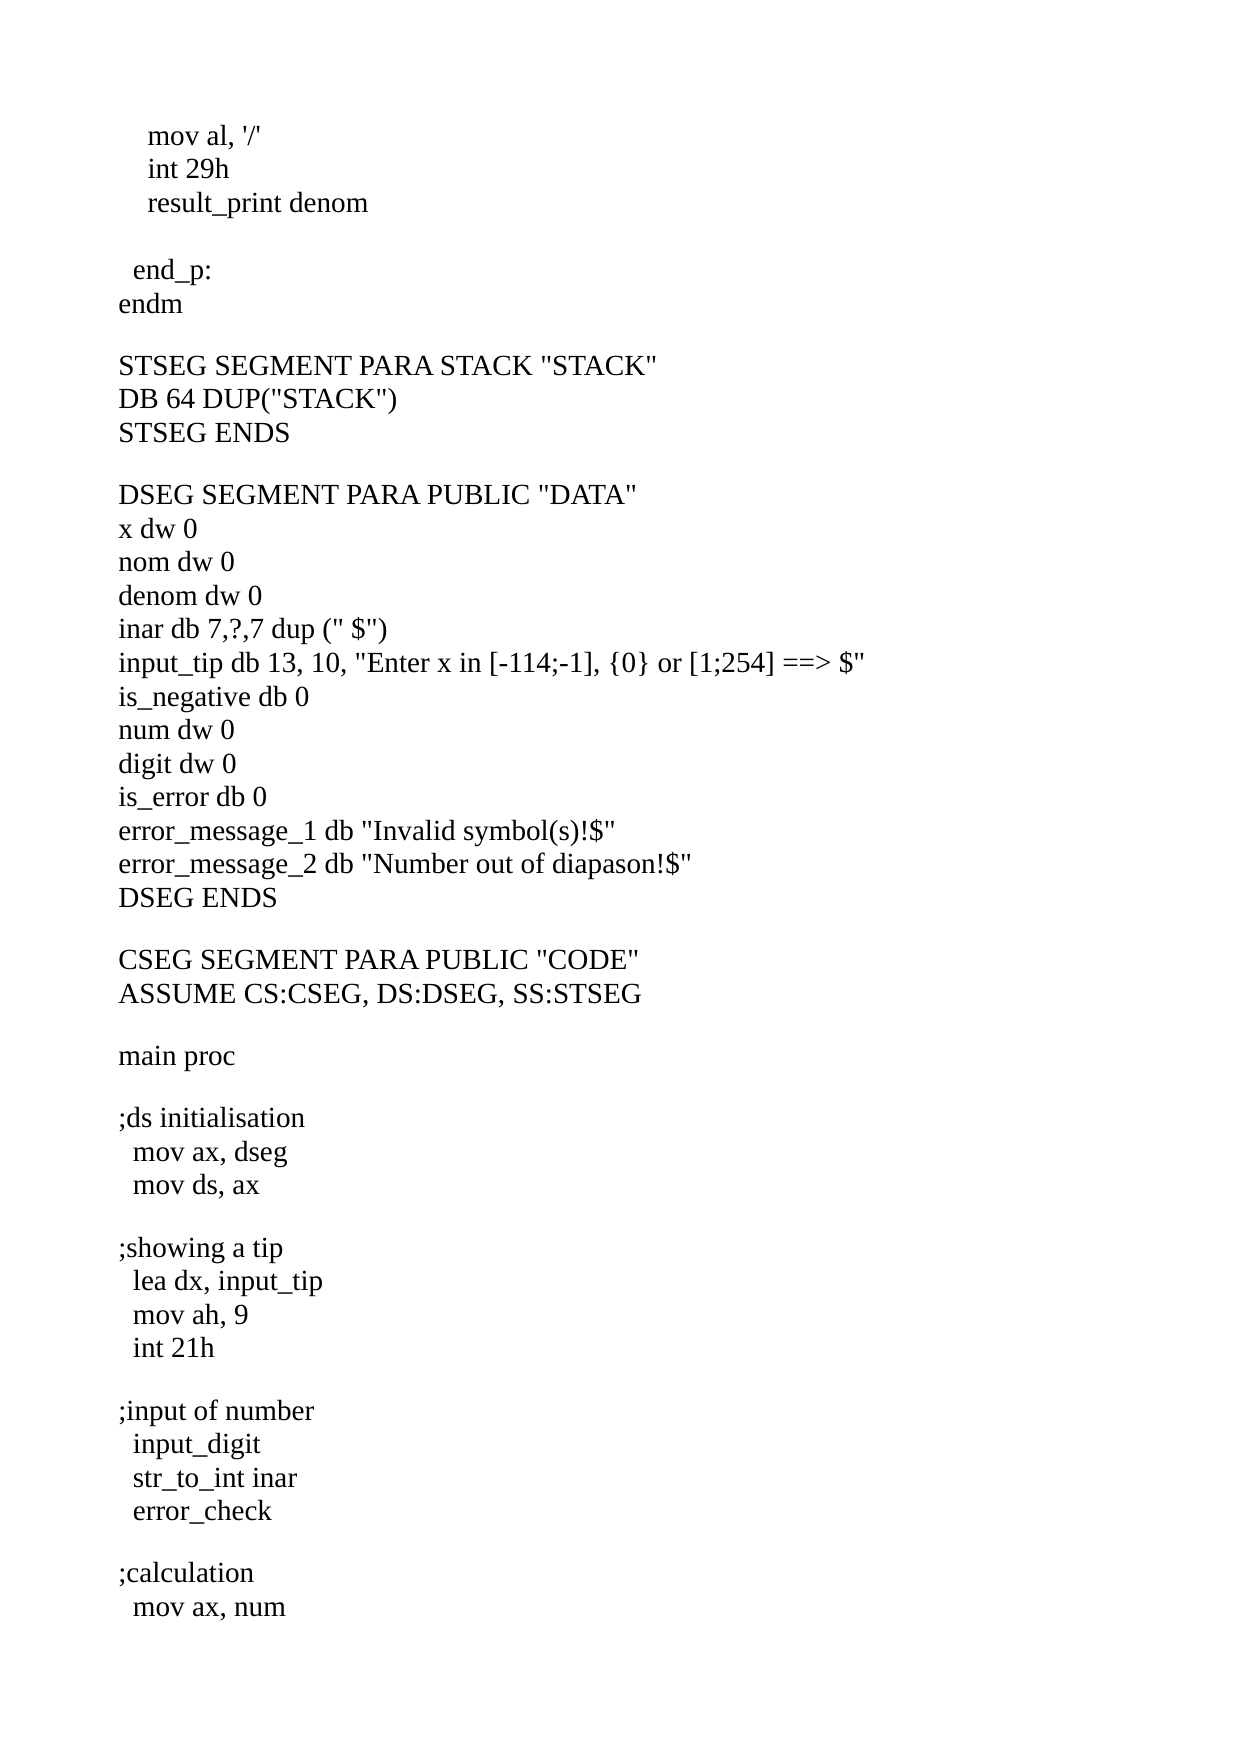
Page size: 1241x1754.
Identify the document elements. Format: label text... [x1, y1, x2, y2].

text ;calculation [118, 1556, 1122, 1589]
text input_tip db 13, 10, "Enter x in [-114;-1], {0} or [1;254] ==> $" [118, 645, 1122, 679]
text mov al, '/' [118, 118, 1122, 152]
text DSEG ENDS [118, 880, 1122, 913]
text ;showing a tip [118, 1230, 1122, 1263]
text int 21h [118, 1330, 1122, 1364]
text mov ax, num [118, 1589, 1122, 1623]
text ;input of number [118, 1393, 1122, 1426]
text error_message_2 db "Number out of diapason!$" [118, 846, 1122, 880]
text STSEG SEGMENT PARA STACK "STACK" [118, 348, 1122, 382]
text lea dx, input_tip [118, 1263, 1122, 1297]
text inar db 7,?,7 dup (" $") [118, 612, 1122, 645]
text mov ah, 9 [118, 1297, 1122, 1330]
text DSEG SEGMENT PARA PUBLIC "DATA" [118, 477, 1122, 511]
text x dw 0 [118, 511, 1122, 544]
text denom dw 0 [118, 578, 1122, 612]
text str_to_int inar [118, 1460, 1122, 1493]
text is_negative db 0 [118, 679, 1122, 712]
text error_message_1 db "Invalid symbol(s)!$" [118, 813, 1122, 846]
text main proc [118, 1038, 1122, 1072]
text result_print denom [118, 185, 1122, 219]
text error_check [118, 1493, 1122, 1527]
text mov ax, dseg [118, 1134, 1122, 1167]
text ;ds initialisation [118, 1100, 1122, 1134]
text is_error db 0 [118, 779, 1122, 813]
text DB 64 DUP("STACK") [118, 382, 1122, 415]
text end_p: [118, 252, 1122, 286]
text mov ds, ax [118, 1167, 1122, 1201]
text CSEG SEGMENT PARA PUBLIC "CODE" [118, 942, 1122, 976]
text int 29h [118, 152, 1122, 185]
text endm [118, 286, 1122, 319]
text nom dw 0 [118, 544, 1122, 578]
text ASSUME CS:CSEG, DS:DSEG, SS:STSEG [118, 976, 1122, 1009]
text digit dw 0 [118, 746, 1122, 779]
text input_digit [118, 1426, 1122, 1460]
text STSEG ENDS [118, 415, 1122, 449]
text num dw 0 [118, 712, 1122, 746]
